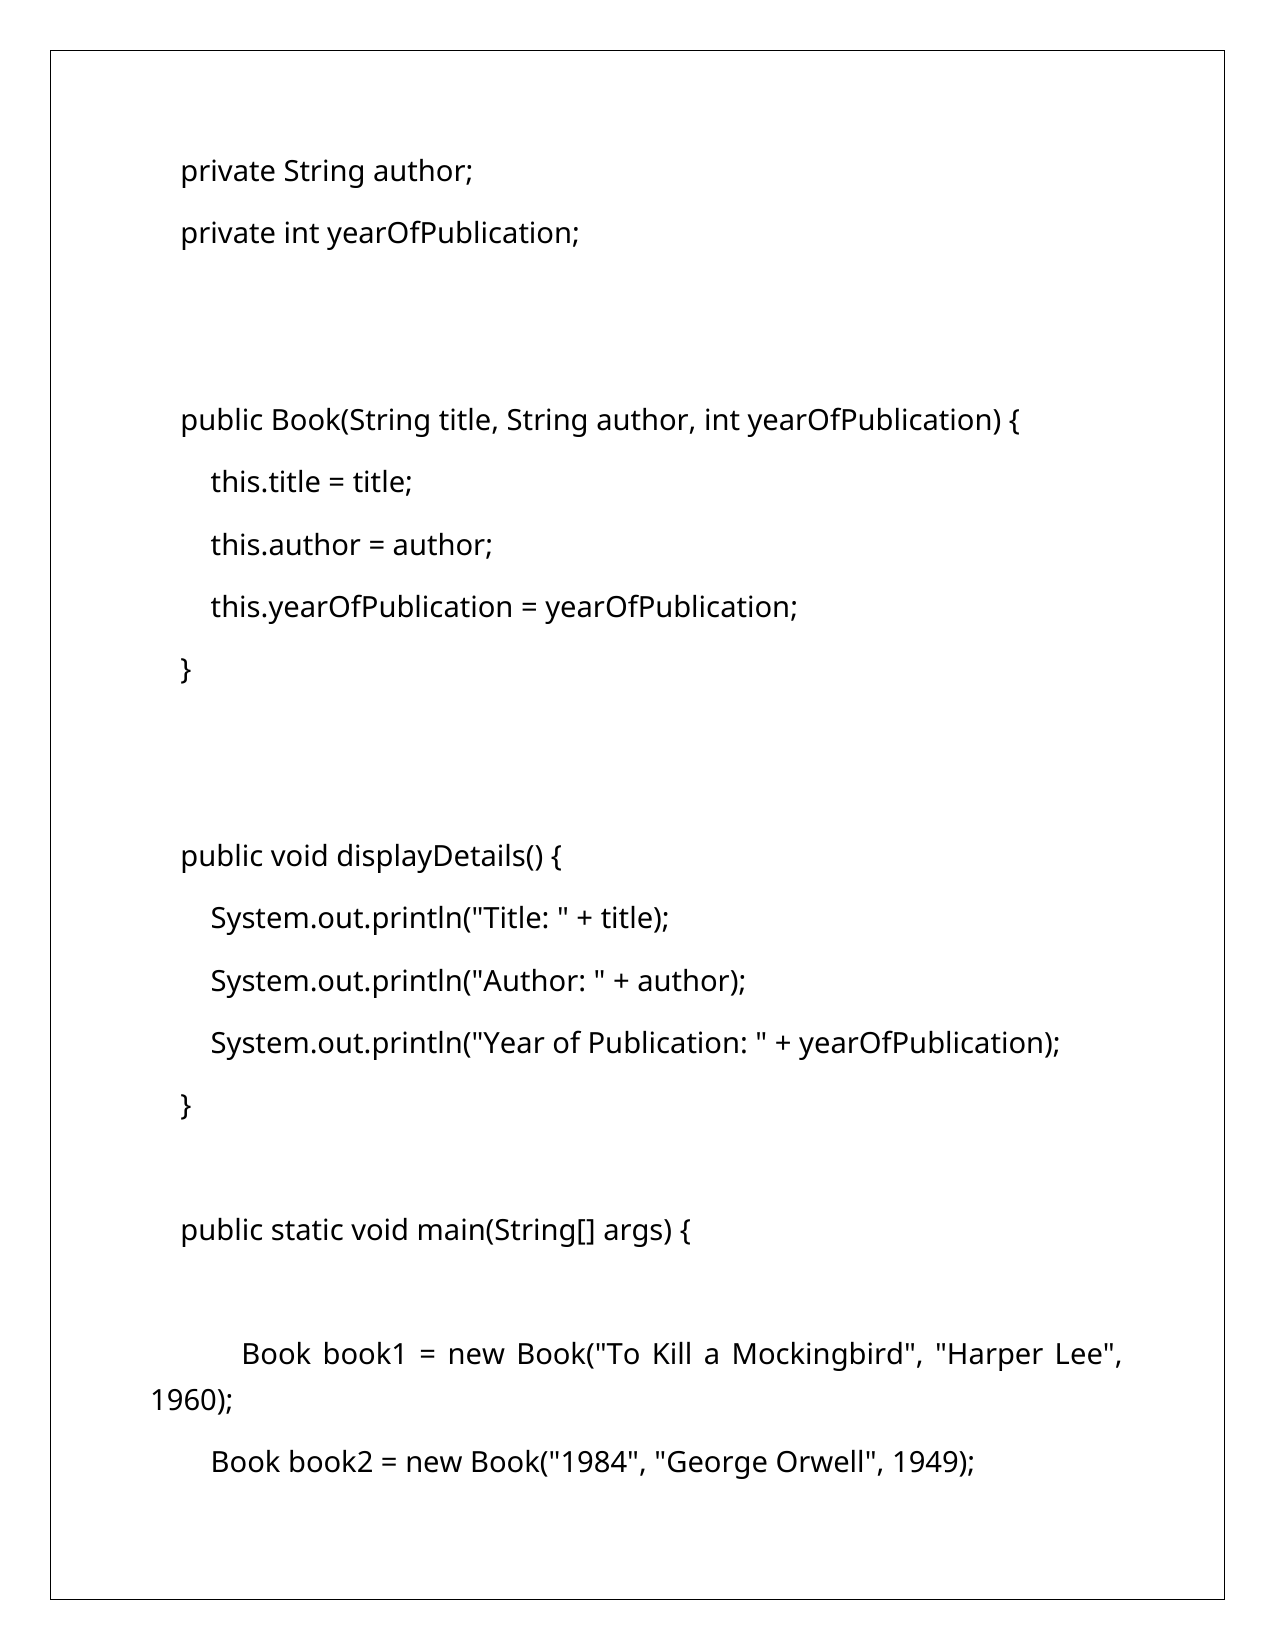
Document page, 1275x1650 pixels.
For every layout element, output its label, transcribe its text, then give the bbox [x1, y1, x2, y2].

text public static void main(String[] args) { [150, 1209, 1125, 1249]
text this.yearOfPublication = yearOfPublication; [150, 586, 1125, 626]
text System.out.println("Title: " + title); [150, 897, 1125, 937]
text } [150, 1084, 1125, 1124]
text this.author = author; [150, 524, 1125, 563]
text System.out.println("Year of Publication: " + yearOfPublication); [150, 1022, 1125, 1062]
text Book book1 = new Book("To Kill a Mockingbird", "Harper Lee", 1960); [150, 1333, 1125, 1419]
text } [150, 648, 1125, 688]
text Book book2 = new Book("1984", "George Orwell", 1949); [150, 1441, 1125, 1481]
text public void displayDetails() { [150, 835, 1125, 875]
text System.out.println("Author: " + author); [150, 960, 1125, 999]
text public Book(String title, String author, int yearOfPublication) { [150, 399, 1125, 439]
text private int yearOfPublication; [150, 212, 1125, 252]
text this.title = title; [150, 461, 1125, 501]
text private String author; [150, 150, 1125, 190]
